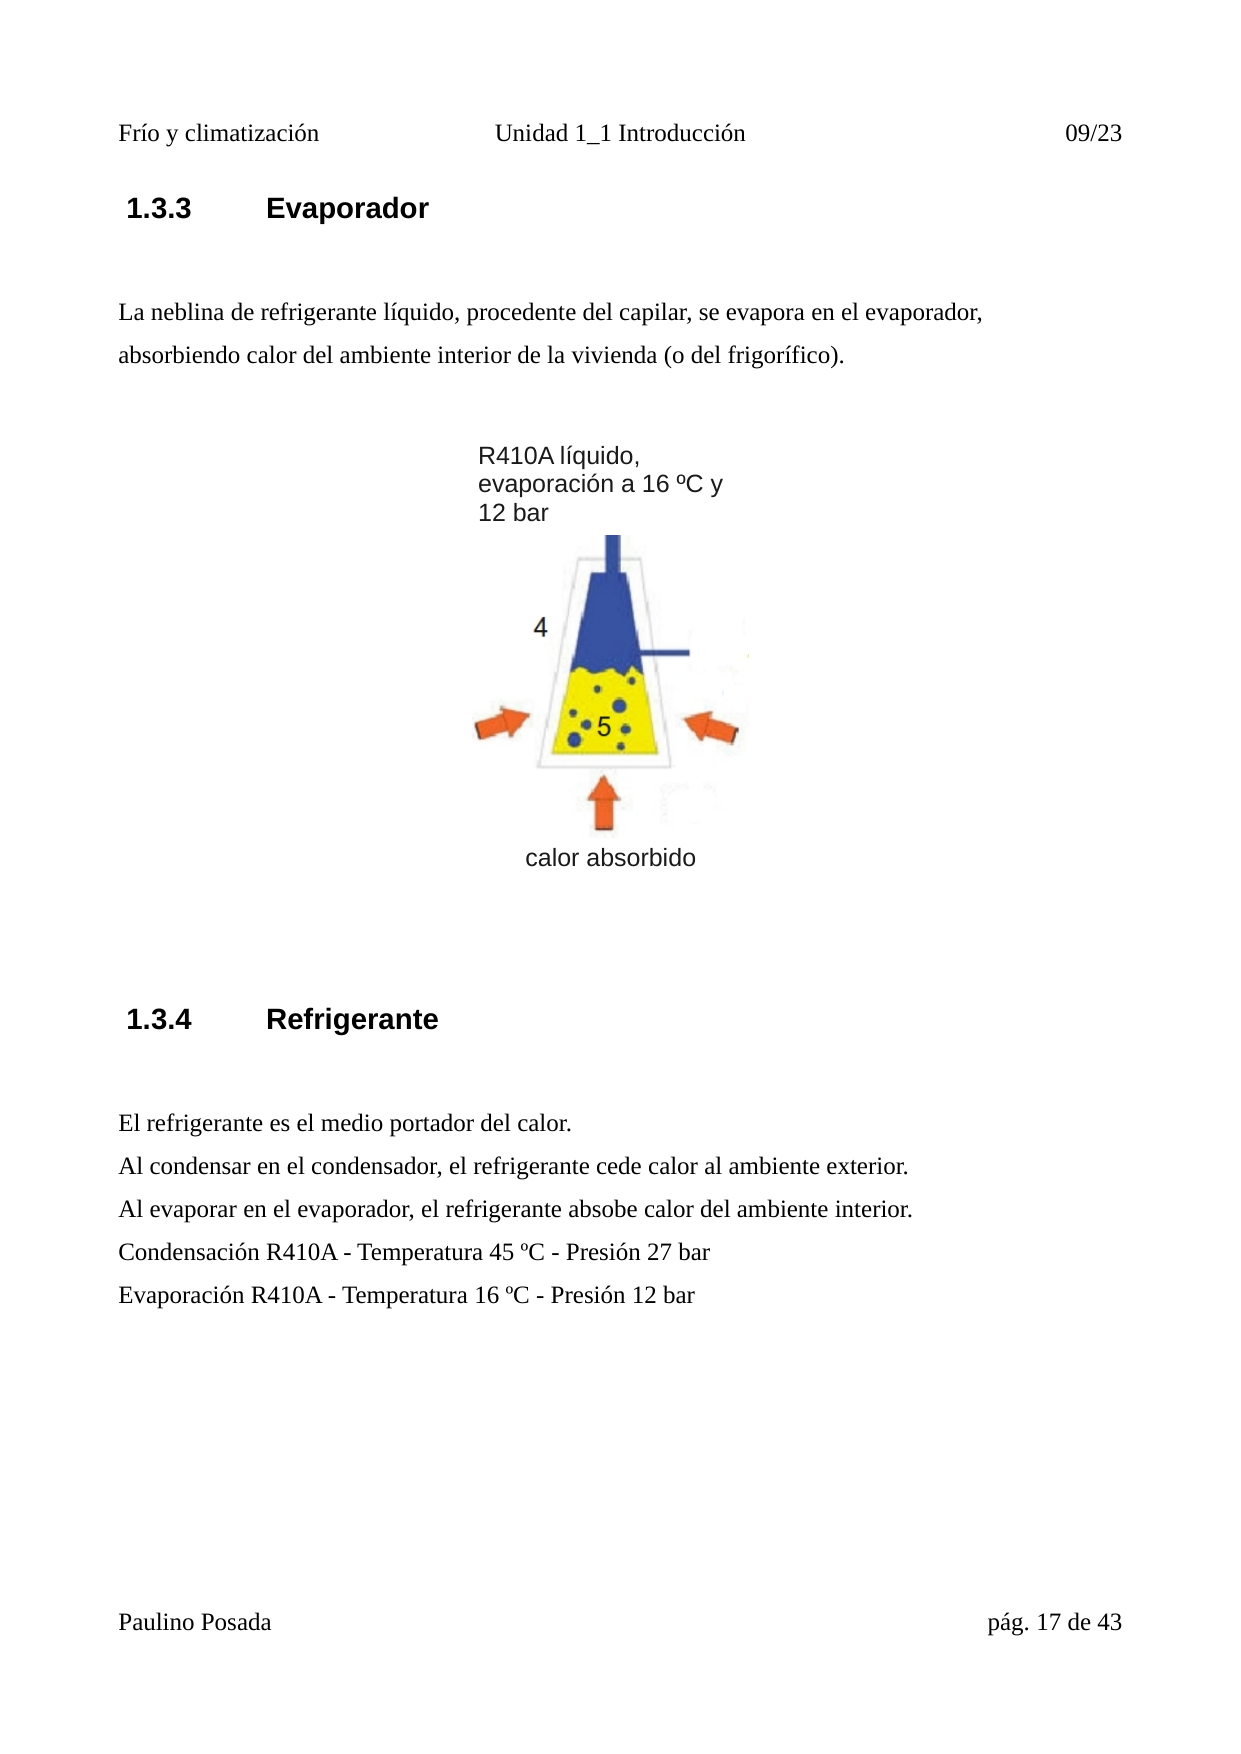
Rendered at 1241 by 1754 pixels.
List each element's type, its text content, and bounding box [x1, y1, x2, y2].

text Al condensar en el condensador, el refrigerante cede calor al ambiente exterior. [118, 1151, 1122, 1180]
text Condensación R410A - Temperatura 45 ºC - Presión 27 bar [118, 1237, 1122, 1266]
text absorbiendo calor del ambiente interior de la vivienda (o del frigorífico). [118, 340, 1122, 369]
text La neblina de refrigerante líquido, procedente del capilar, se evapora en el evaporador, [118, 297, 1122, 326]
text El refrigerante es el medio portador del calor. [118, 1108, 1122, 1137]
subtitle Refrigerante [118, 1002, 1122, 1036]
text Al evaporar en el evaporador, el refrigerante absobe calor del ambiente interior. [118, 1194, 1122, 1223]
picture [472, 535, 749, 838]
subtitle Evaporador [118, 191, 1122, 225]
text Evaporación R410A - Temperatura 16 ºC - Presión 12 bar [118, 1281, 1122, 1309]
